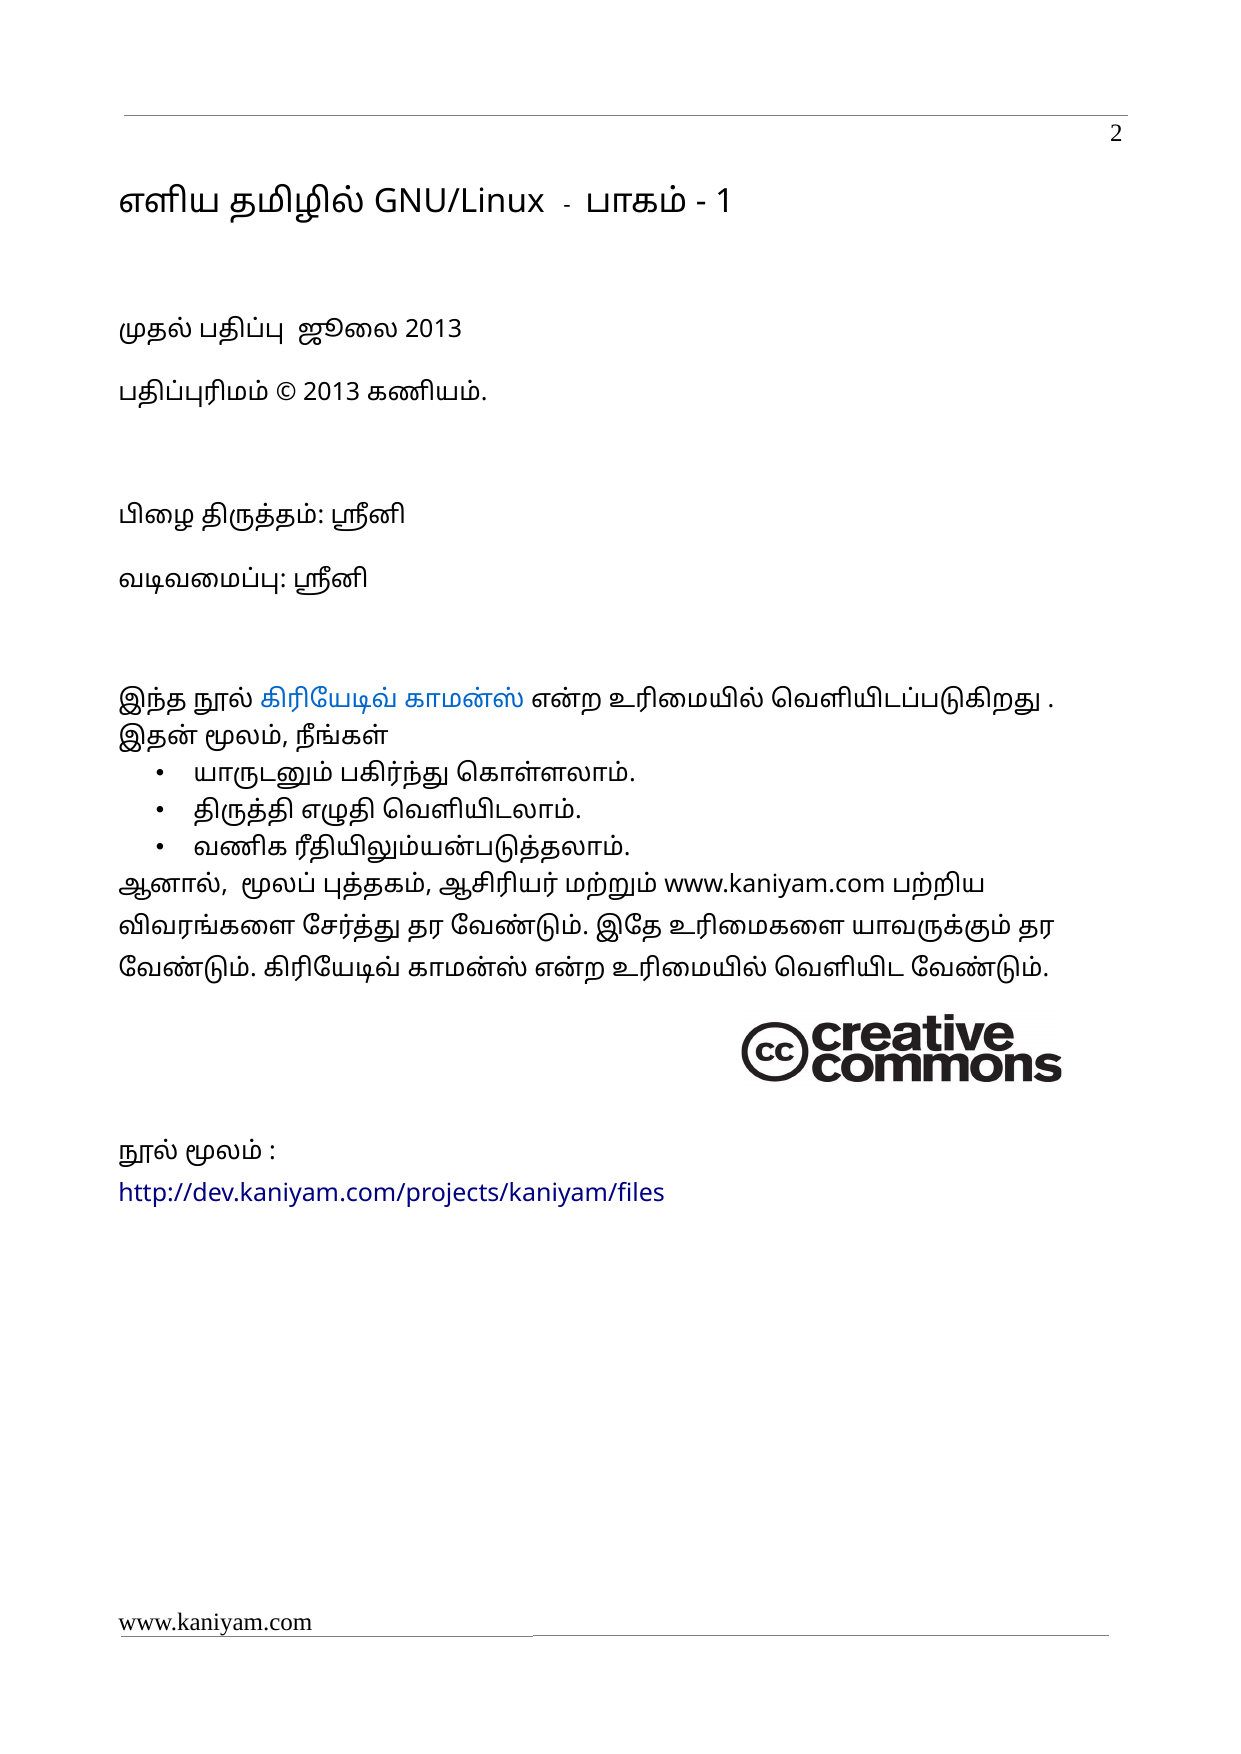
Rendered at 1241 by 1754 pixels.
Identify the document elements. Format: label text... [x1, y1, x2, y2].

text முதல் பதிப்பு ஜூலை 2013 [118, 310, 1122, 347]
text ஆனால், மூலப் புத்தகம், ஆசிரியர் மற்றும் www.kaniyam.com பற்றிய விவரங்களை சேர்த்து தர வேண்டும். இதே உரிமைகளை யாவருக்கும் தர வேண்டும். கிரியேடிவ் காமன்ஸ் என்ற உரிமையில் வெளியிட வேண்டும். [118, 865, 1122, 987]
text இந்த நூல் கிரியேடிவ் காமன்ஸ் என்ற உரிமையில் வெளியிடப்படுகிறது . இதன் மூலம், நீங்கள் [118, 681, 1122, 754]
text பிழை திருத்தம்: ஸ்ரீனி [118, 497, 1122, 534]
list திருத்தி எழுதி வெளியிடலாம். [156, 791, 1122, 828]
list யாருடனும் பகிர்ந்து கொள்ளலாம். [156, 754, 1122, 791]
text வடிவமைப்பு: ஸ்ரீனி [118, 560, 1122, 597]
list வணிக ரீதியிலும்யன்படுத்தலாம். [156, 828, 1122, 865]
picture [741, 1005, 1062, 1101]
text எளிய தமிழில் GNU/Linux - பாகம் - 1 [118, 176, 1122, 226]
subtitle நூல் மூலம் : http://dev.kaniyam.com/projects/kaniyam/files [118, 1133, 1122, 1209]
text பதிப்புரிமம் © 2013 கணியம். [118, 374, 1122, 411]
